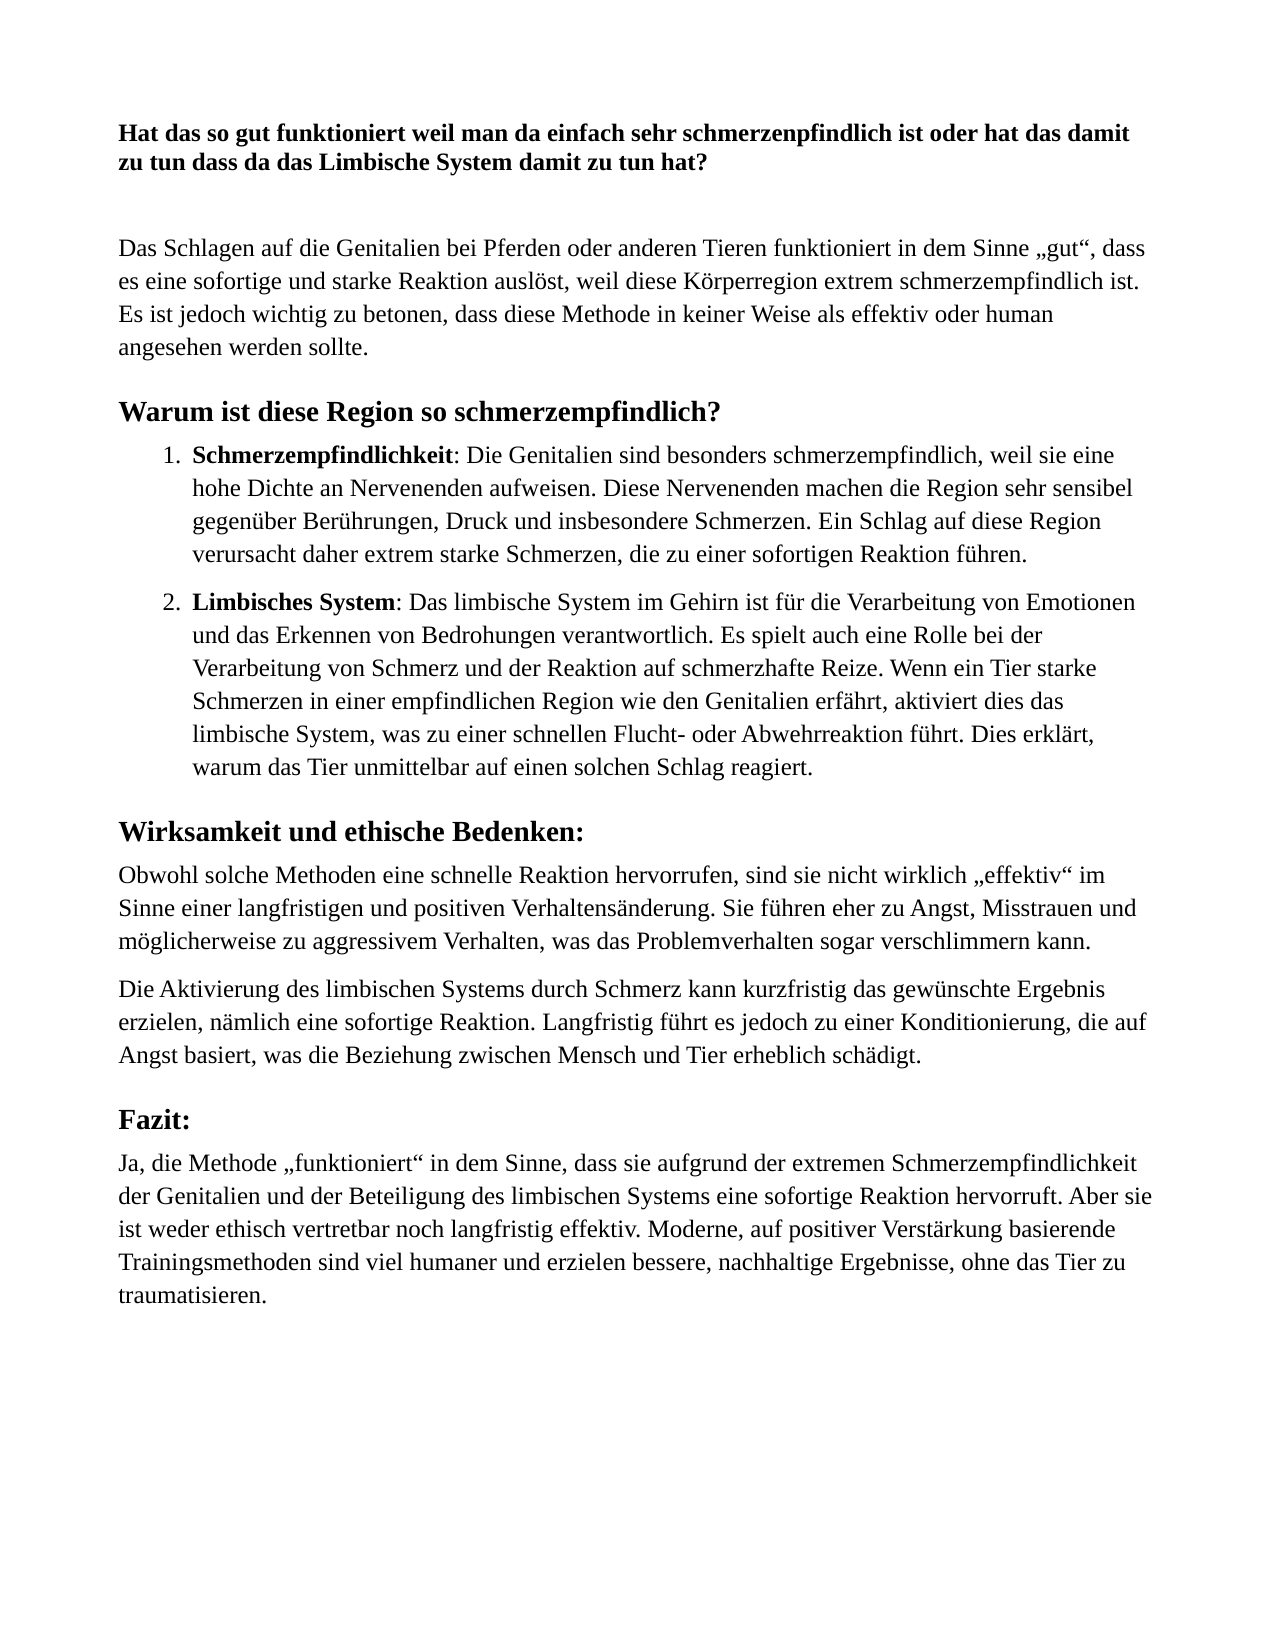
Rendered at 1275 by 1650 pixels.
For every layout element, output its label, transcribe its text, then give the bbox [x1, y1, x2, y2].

subtitle Fazit: [118, 1102, 1157, 1136]
list Limbisches System: Das limbische System im Gehirn ist für die Verarbeitung von Emotionen und das Erkennen von Bedrohungen verantwortlich. Es spielt auch eine Rolle bei der Verarbeitung von Schmerz und der Reaktion auf schmerzhafte Reize. Wenn ein Tier starke Schmerzen in einer empfindlichen Region wie den Genitalien erfährt, aktiviert dies das limbische System, was zu einer schnellen Flucht- oder Abwehrreaktion führt. Dies erklärt, warum das Tier unmittelbar auf einen solchen Schlag reagiert. [162, 587, 1157, 781]
text Ja, die Methode „funktioniert“ in dem Sinne, dass sie aufgrund der extremen Schmerzempfindlichkeit der Genitalien und der Beteiligung des limbischen Systems eine sofortige Reaktion hervorruft. Aber sie ist weder ethisch vertretbar noch langfristig effektiv. Moderne, auf positiver Verstärkung basierende Trainingsmethoden sind viel humaner und erzielen bessere, nachhaltige Ergebnisse, ohne das Tier zu traumatisieren. [118, 1148, 1157, 1309]
text Die Aktivierung des limbischen Systems durch Schmerz kann kurzfristig das gewünschte Ergebnis erzielen, nämlich eine sofortige Reaktion. Langfristig führt es jedoch zu einer Konditionierung, die auf Angst basiert, was die Beziehung zwischen Mensch und Tier erheblich schädigt. [118, 974, 1157, 1069]
text Hat das so gut funktioniert weil man da einfach sehr schmerzenpfindlich ist oder hat das damit zu tun dass da das Limbische System damit zu tun hat? [118, 118, 1157, 176]
text Obwohl solche Methoden eine schnelle Reaktion hervorrufen, sind sie nicht wirklich „effektiv“ im Sinne einer langfristigen und positiven Verhaltensänderung. Sie führen eher zu Angst, Misstrauen und möglicherweise zu aggressivem Verhalten, was das Problemverhalten sogar verschlimmern kann. [118, 860, 1157, 955]
subtitle Wirksamkeit und ethische Bedenken: [118, 814, 1157, 848]
list Schmerzempfindlichkeit: Die Genitalien sind besonders schmerzempfindlich, weil sie eine hohe Dichte an Nervenenden aufweisen. Diese Nervenenden machen die Region sehr sensibel gegenüber Berührungen, Druck und insbesondere Schmerzen. Ein Schlag auf diese Region verursacht daher extrem starke Schmerzen, die zu einer sofortigen Reaktion führen. [162, 440, 1157, 568]
text Das Schlagen auf die Genitalien bei Pferden oder anderen Tieren funktioniert in dem Sinne „gut“, dass es eine sofortige und starke Reaktion auslöst, weil diese Körperregion extrem schmerzempfindlich ist. Es ist jedoch wichtig zu betonen, dass diese Methode in keiner Weise als effektiv oder human angesehen werden sollte. [118, 233, 1157, 361]
subtitle Warum ist diese Region so schmerzempfindlich? [118, 394, 1157, 428]
